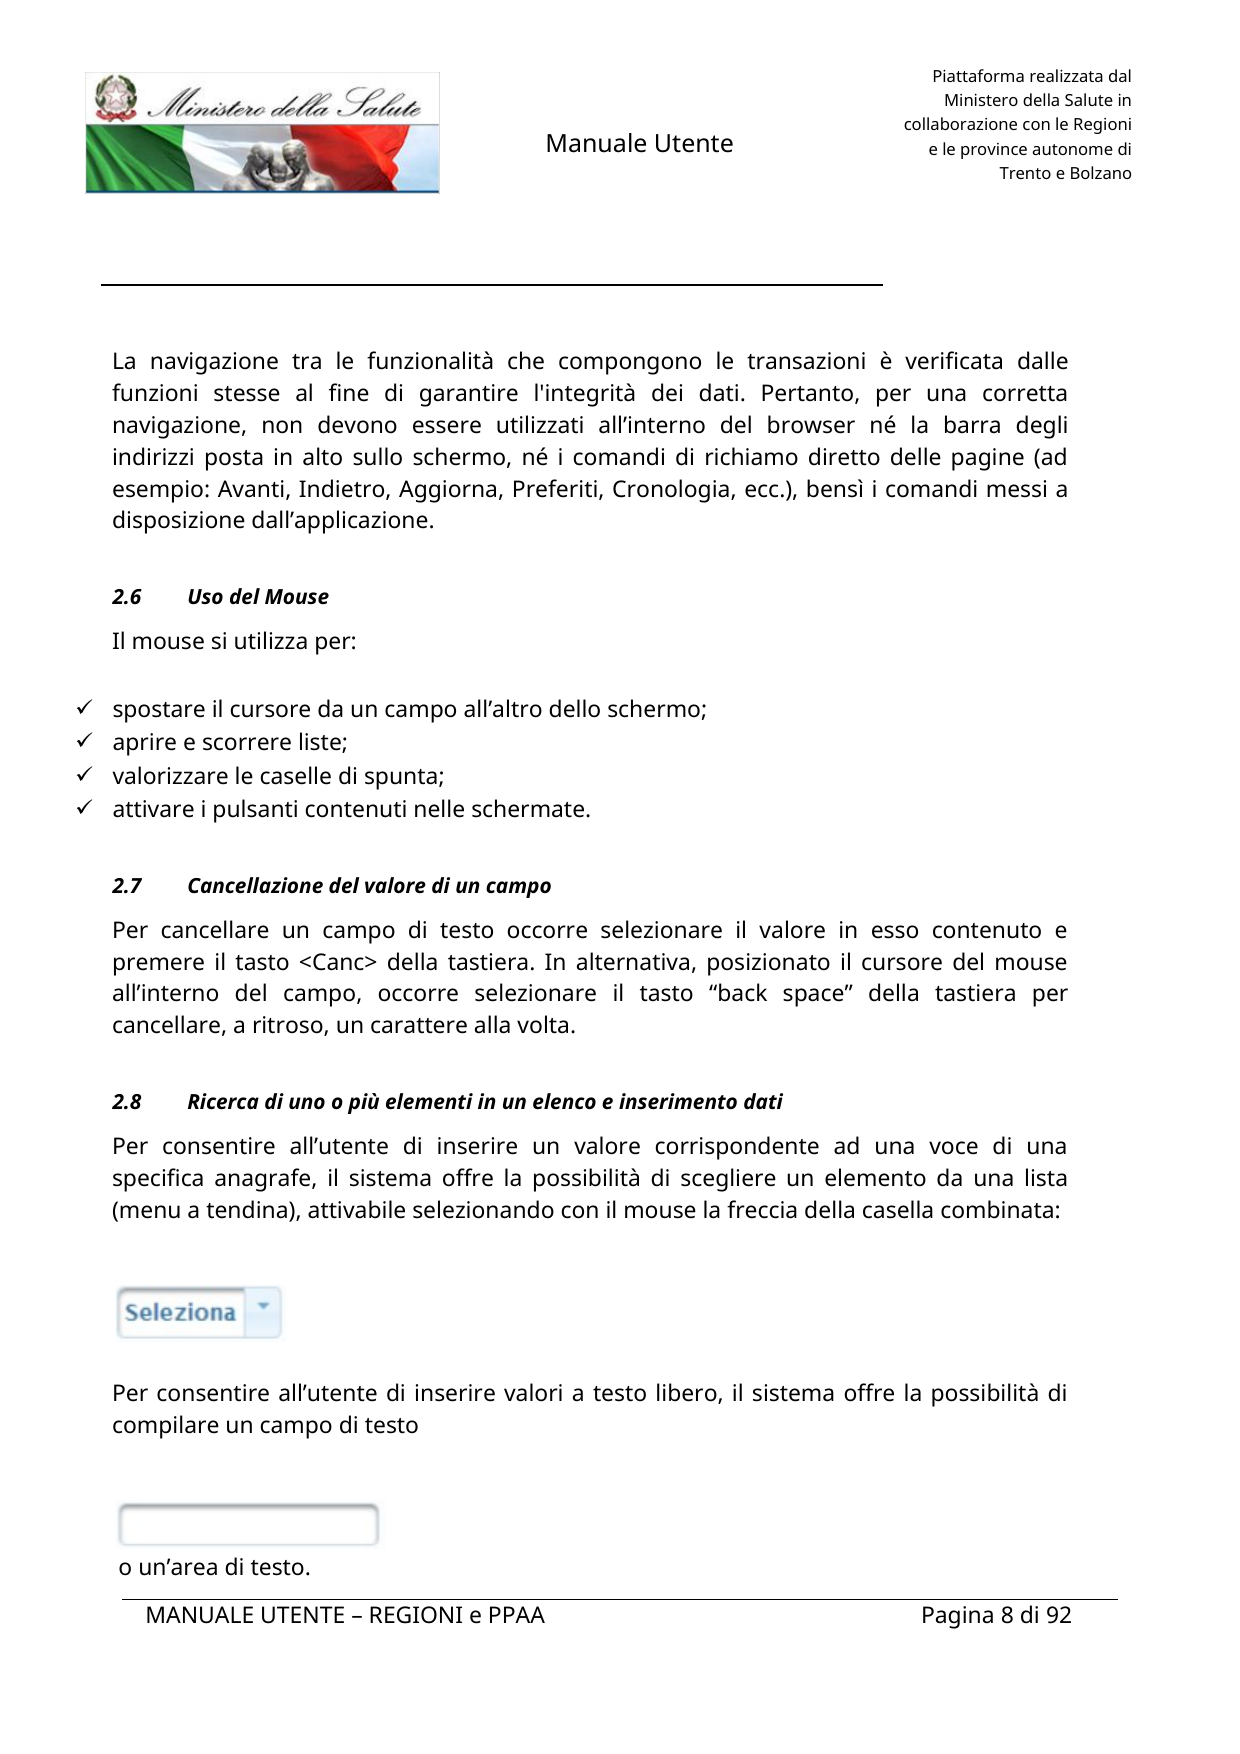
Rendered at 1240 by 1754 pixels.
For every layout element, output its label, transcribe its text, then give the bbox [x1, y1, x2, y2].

text Il mouse si utilizza per: [112, 625, 1069, 656]
subtitle 2.6 Uso del Mouse [112, 582, 1078, 611]
text Per consentire all’utente di inserire valori a testo libero, il sistema offre la possibilità di compilare un campo di testo [112, 1377, 1069, 1440]
subtitle 2.8 Ricerca di uno o più elementi in un elenco e inserimento dati [112, 1087, 1078, 1116]
list valorizzare le caselle di spunta; [75, 760, 1069, 791]
list spostare il cursore da un campo all’altro dello schermo; [75, 693, 1069, 724]
text o un’area di testo. [112, 1551, 1078, 1582]
subtitle 2.7 Cancellazione del valore di un campo [112, 871, 1078, 899]
text Per consentire all’utente di inserire un valore corrispondente ad una voce di una specifica anagrafe, il sistema offre la possibilità di scegliere un elemento da una lista (menu a tendina), attivabile selezionando con il mouse la freccia della casella combinata: [112, 1130, 1069, 1225]
text Per cancellare un campo di testo occorre selezionare il valore in esso contenuto e premere il tasto <Canc> della tastiera. In alternativa, posizionato il cursore del mouse all’interno del campo, occorre selezionare il tasto “back space” della tastiera per cancellare, a ritroso, un carattere alla volta. [112, 914, 1069, 1041]
list aprire e scorrere liste; [75, 726, 1069, 758]
list attivare i pulsanti contenuti nelle schermate. [75, 793, 1069, 824]
text La navigazione tra le funzionalità che compongono le transazioni è verificata dalle funzioni stesse al fine di garantire l'integrità dei dati. Pertanto, per una corretta navigazione, non devono essere utilizzati all’interno del browser né la barra degli indirizzi posta in alto sullo schermo, né i comandi di richiamo diretto delle pagine (ad esempio: Avanti, Indietro, Aggiorna, Preferiti, Cronologia, ecc.), bensì i comandi messi a disposizione dall’applicazione. [112, 345, 1069, 536]
